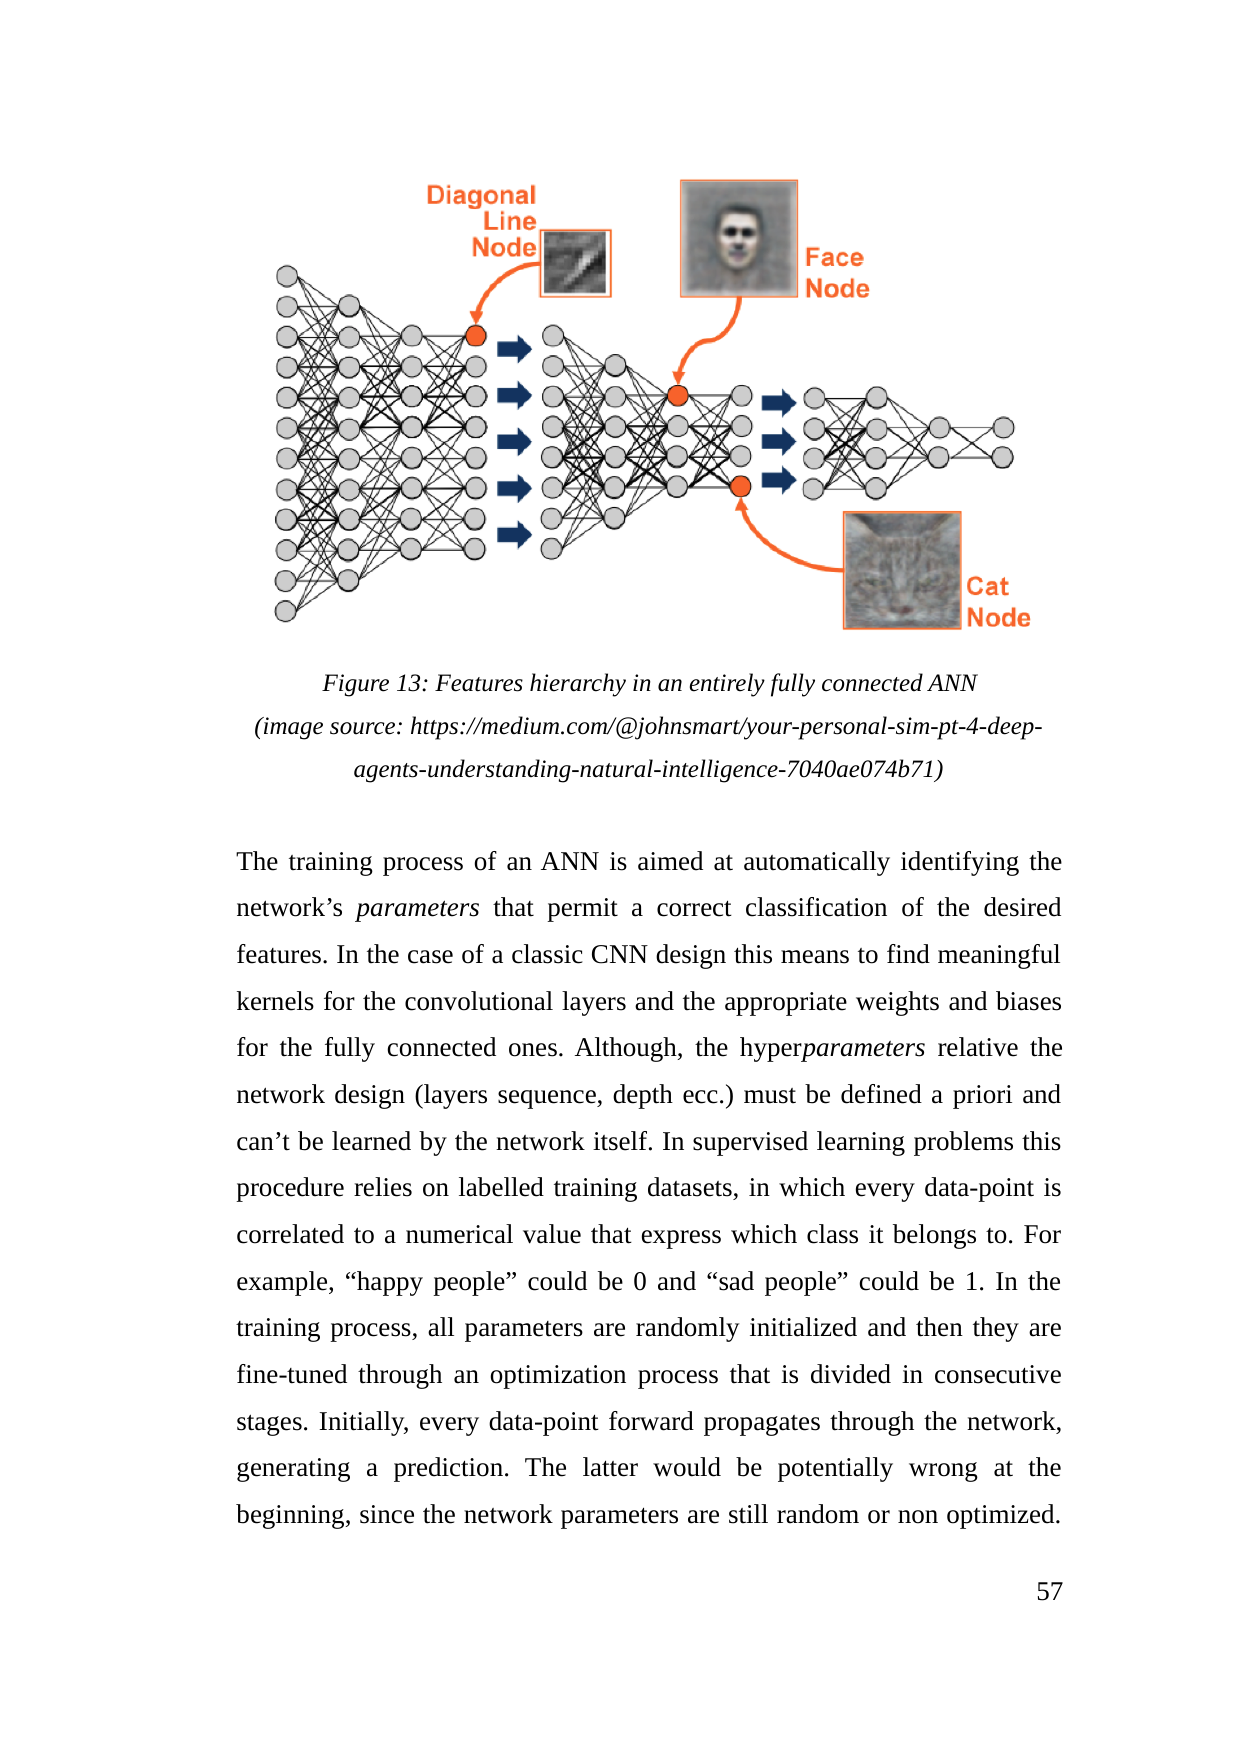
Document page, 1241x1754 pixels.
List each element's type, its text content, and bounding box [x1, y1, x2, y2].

picture [236, 160, 1063, 654]
text The training process of an ANN is aimed at automatically identifying the network’s parameters that permit a correct classification of the desired features. In the case of a classic CNN design this means to find meaningful kernels for the convolutional layers and the appropriate weights and biases for the fully connected ones. Although, the hyperparameters relative the network design (layers sequence, depth ecc.) must be defined a priori and can’t be learned by the network itself. In supervised learning problems this procedure relies on labelled training datasets, in which every data-point is correlated to a numerical value that express which class it belongs to. For example, “happy people” could be 0 and “sad people” could be 1. In the training process, all parameters are randomly initialized and then they are fine-tuned through an optimization process that is divided in consecutive stages. Initially, every data-point forward propagates through the network, generating a prediction. The latter would be potentially wrong at the beginning, since the network parameters are still random or non optimized. [236, 845, 1063, 1529]
text Figure 13: Features hierarchy in an entirely fully connected ANN (image source: https://medium.com/@johnsmart/your-personal-sim-pt-4-deep-agents-understanding-natural-intelligence-7040ae074b71) [236, 654, 1063, 783]
